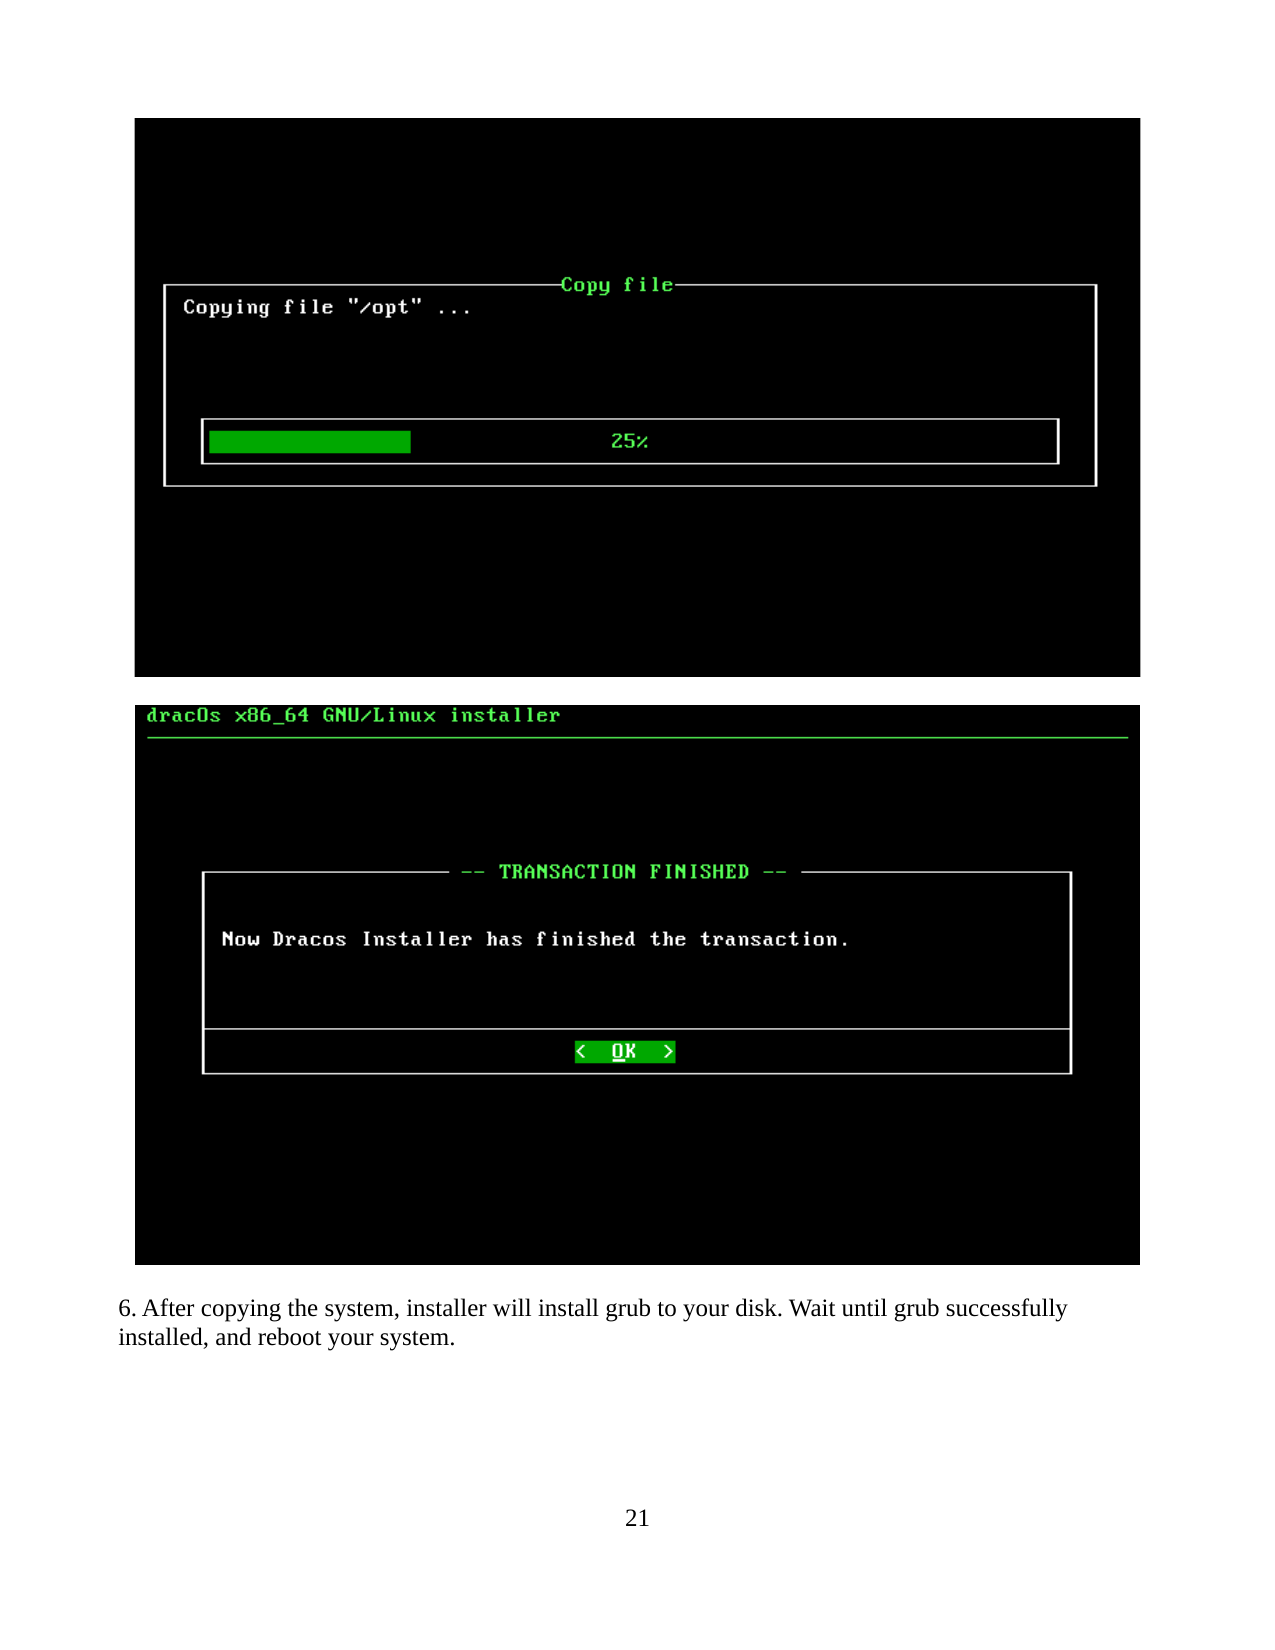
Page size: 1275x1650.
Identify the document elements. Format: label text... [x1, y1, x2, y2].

picture [135, 705, 1140, 1265]
text 6. After copying the system, installer will install grub to your disk. Wait until grub successfully installed, and reboot your system. [118, 1293, 1157, 1350]
picture [134, 118, 1141, 677]
